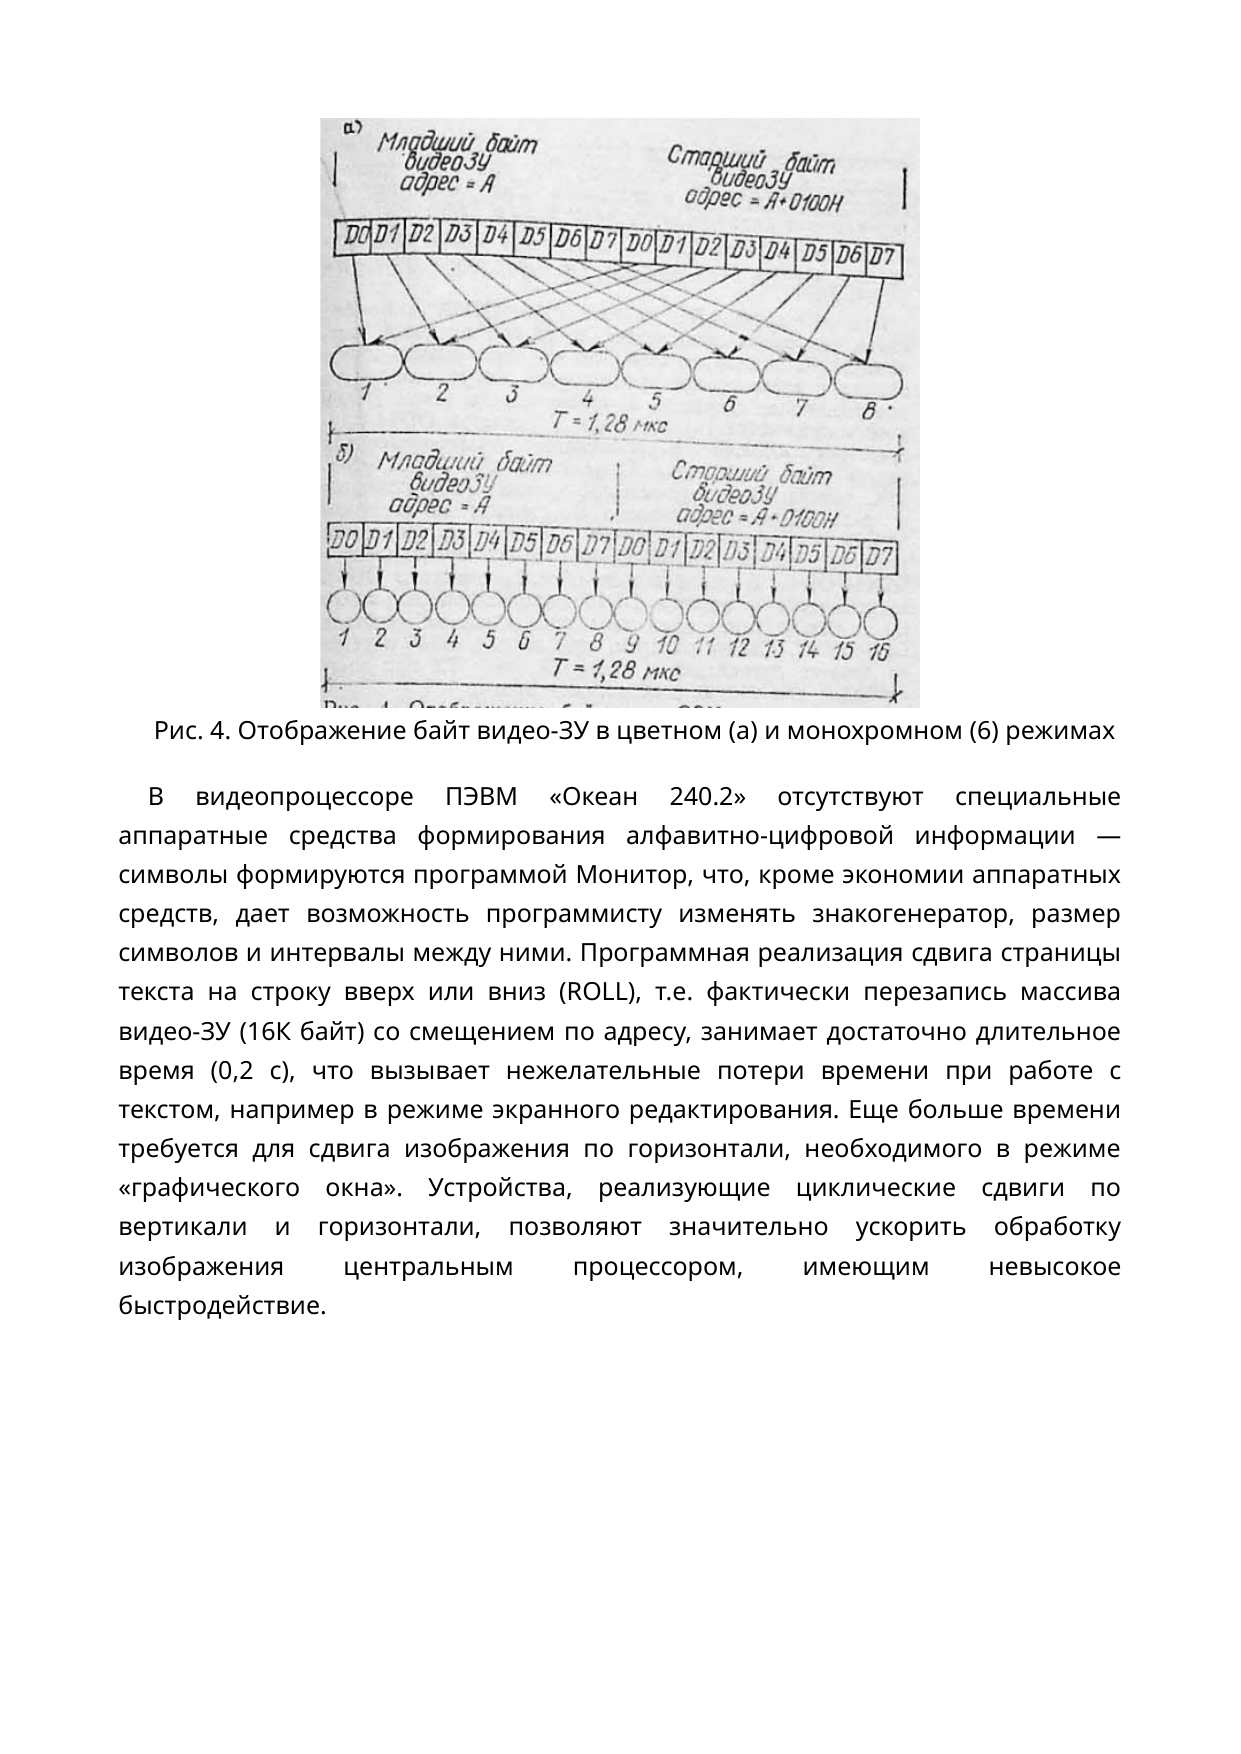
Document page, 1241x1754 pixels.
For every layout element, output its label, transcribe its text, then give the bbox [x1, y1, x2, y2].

picture [320, 118, 920, 708]
text Рис. 4. Отображение байт видео-ЗУ в цветном (а) и монохромном (6) режимах [118, 118, 1122, 747]
text В видеопроцессоре ПЭВМ «Океан 240.2» отсутствуют специальные аппаратные средства формирования алфавитно-цифровой информации — символы формируются программой Монитор, что, кроме экономии аппаратных средств, дает возможность программисту изменять знакогенератор, размер символов и интервалы между ними. Программная реализация сдвига страницы текста на строку вверх или вниз (ROLL), т.е. фактически перезапись массива видео-ЗУ (16К байт) со смещением по адресу, занимает достаточно длительное время (0,2 с), что вызывает нежелательные потери времени при работе с текстом, например в режиме экранного редактирования. Еще больше времени требуется для сдвига изображения по горизонтали, необходимого в режиме «графического окна». Устройства, реализующие циклические сдвиги по вертикали и горизонтали, позволяют значительно ускорить обработку изображения центральным процессором, имеющим невысокое быстродействие. [118, 778, 1122, 1321]
